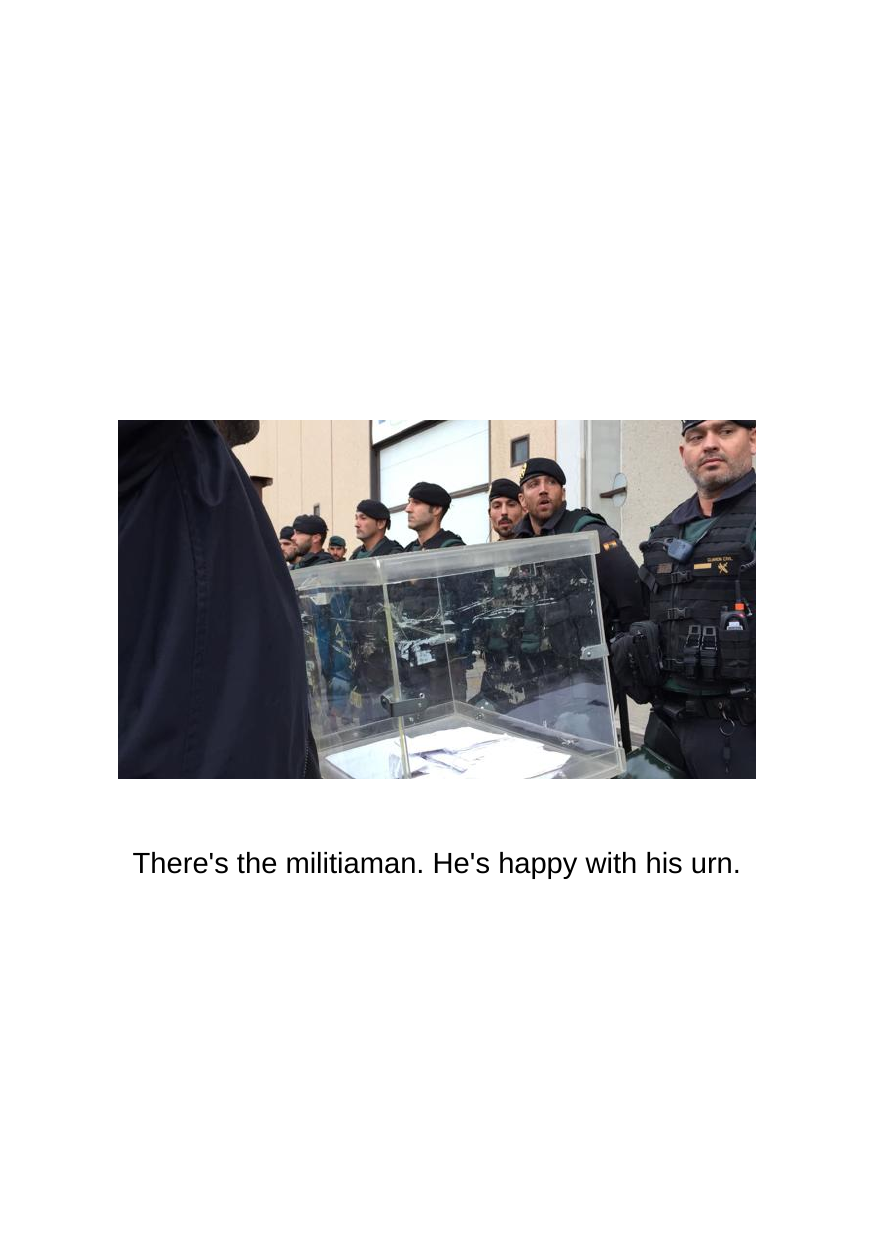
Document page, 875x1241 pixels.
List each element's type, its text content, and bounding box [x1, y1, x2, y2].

text There's the militiaman. He's happy with his urn. [118, 846, 756, 879]
picture [118, 420, 756, 779]
